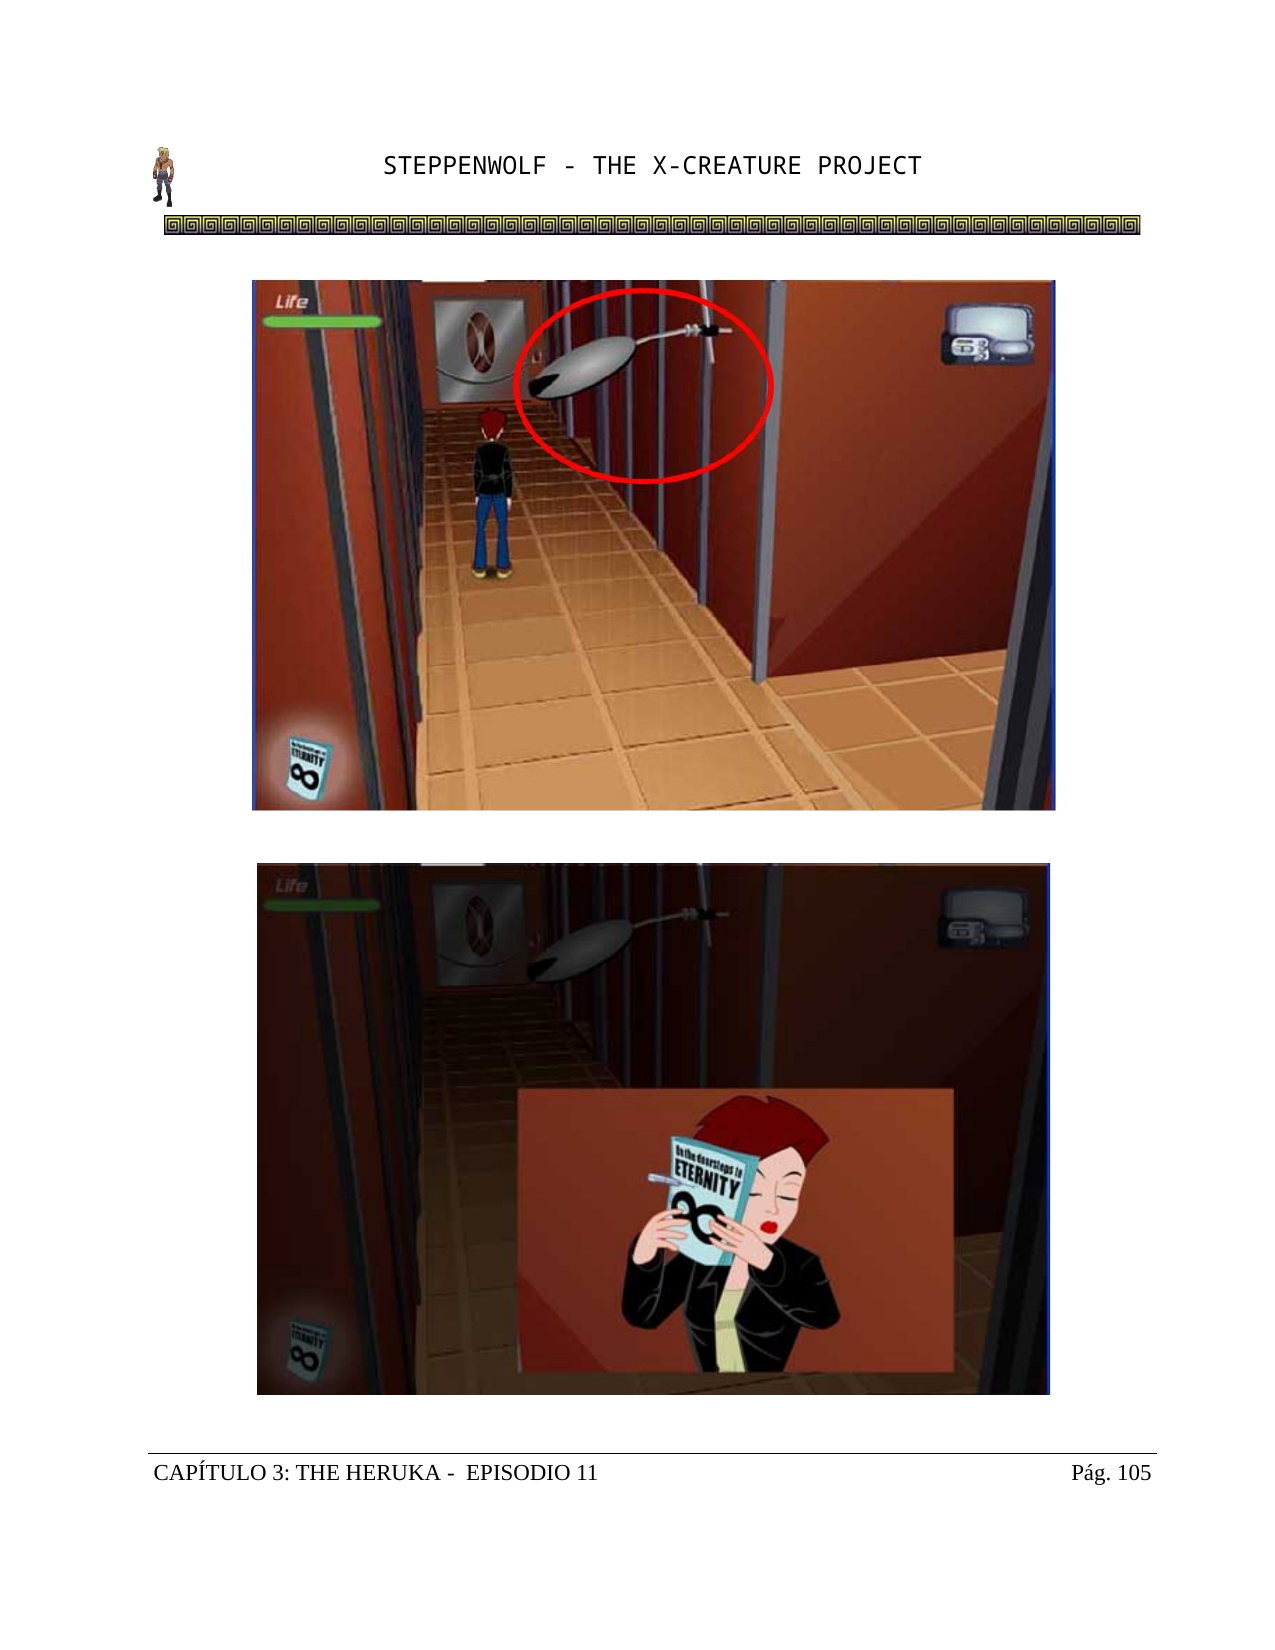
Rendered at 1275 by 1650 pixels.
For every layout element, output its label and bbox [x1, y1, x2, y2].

picture [164, 215, 1141, 235]
picture [147, 147, 181, 207]
picture [257, 863, 1050, 1395]
picture [251, 279, 1056, 811]
